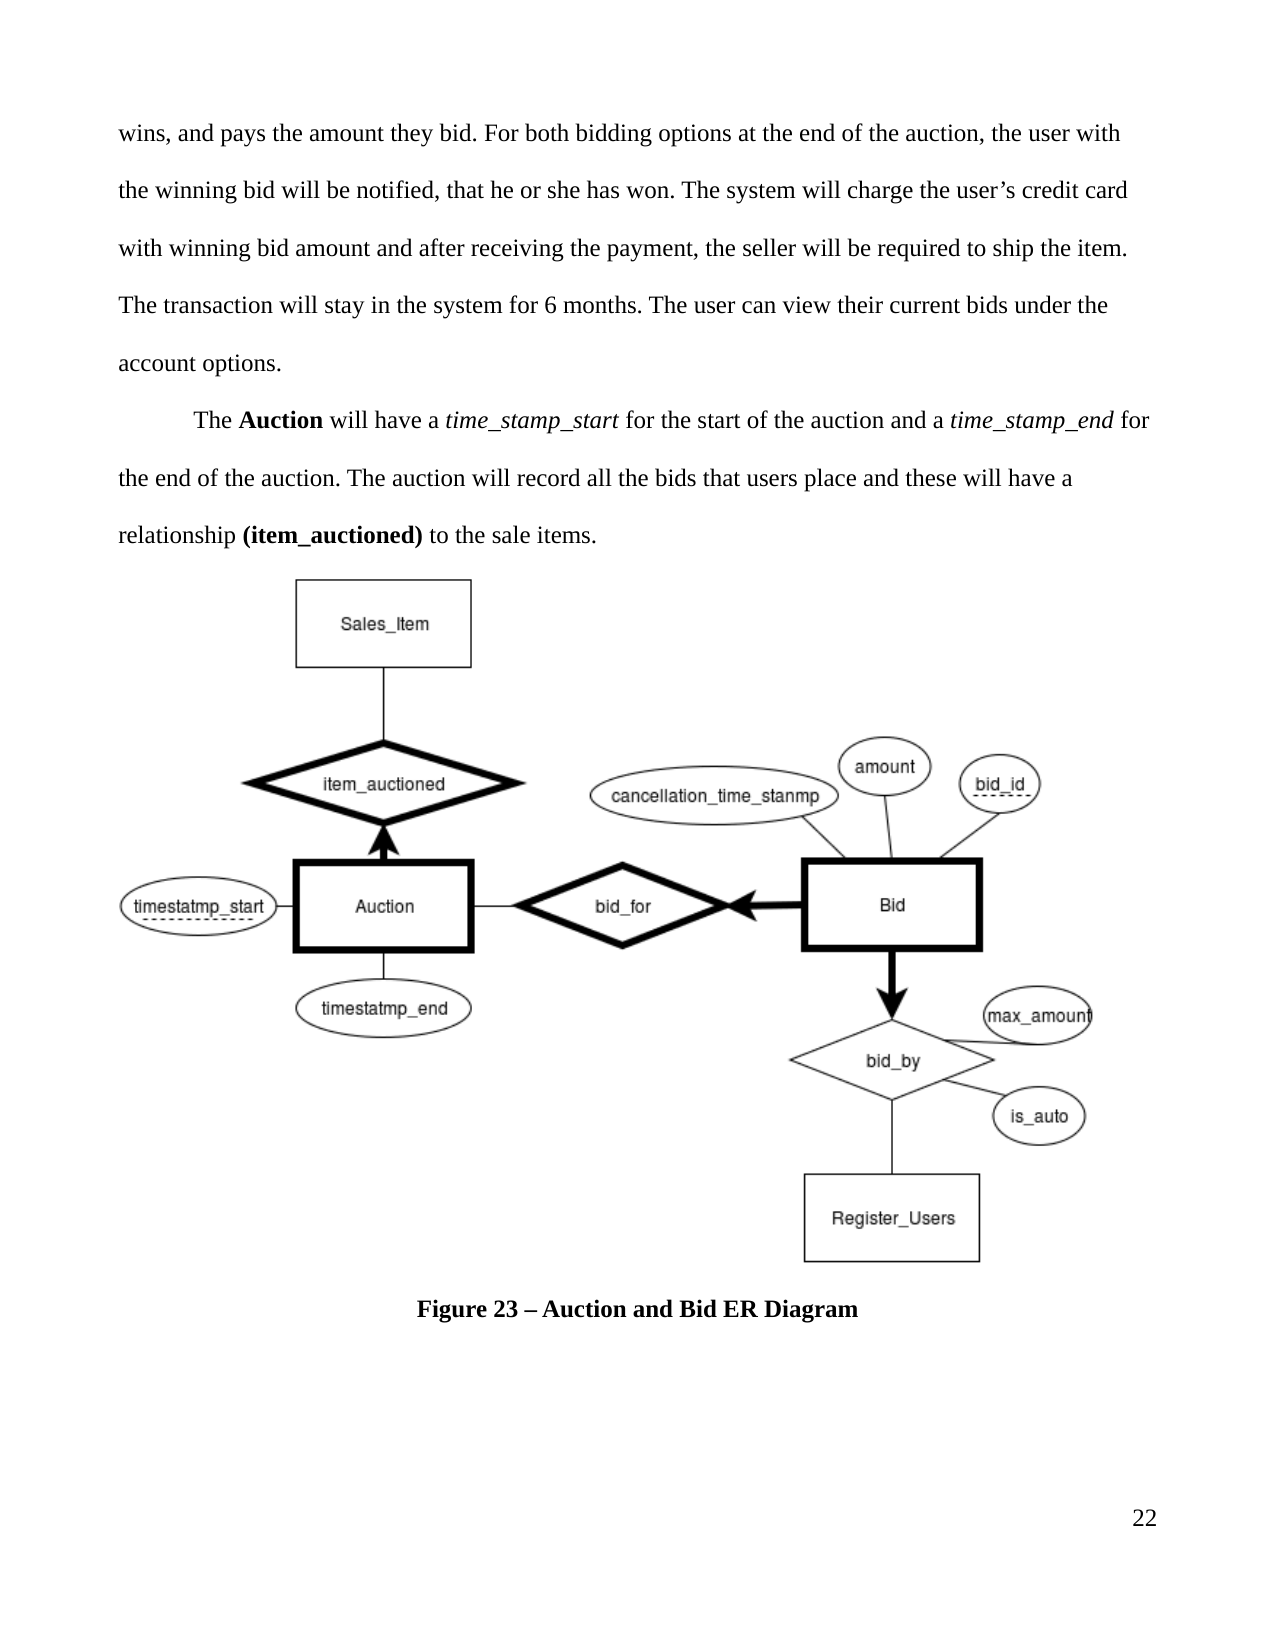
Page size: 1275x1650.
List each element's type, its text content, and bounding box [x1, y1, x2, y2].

text Figure 23 – Auction and Bid ER Diagram [118, 1294, 1157, 1323]
picture [118, 578, 1094, 1264]
text wins, and pays the amount they bid. For both bidding options at the end of the auction, the user with the winning bid will be notified, that he or she has won. The system will charge the user’s credit card with winning bid amount and after receiving the payment, the seller will be required to ship the item. The transaction will stay in the system for 6 months. The user can view their current bids under the account options. [118, 118, 1157, 377]
text The Auction will have a time_stamp_start for the start of the auction and a time_stamp_end for the end of the auction. The auction will record all the bids that users place and these will have a relationship (item_auctioned) to the sale items. [118, 406, 1157, 549]
